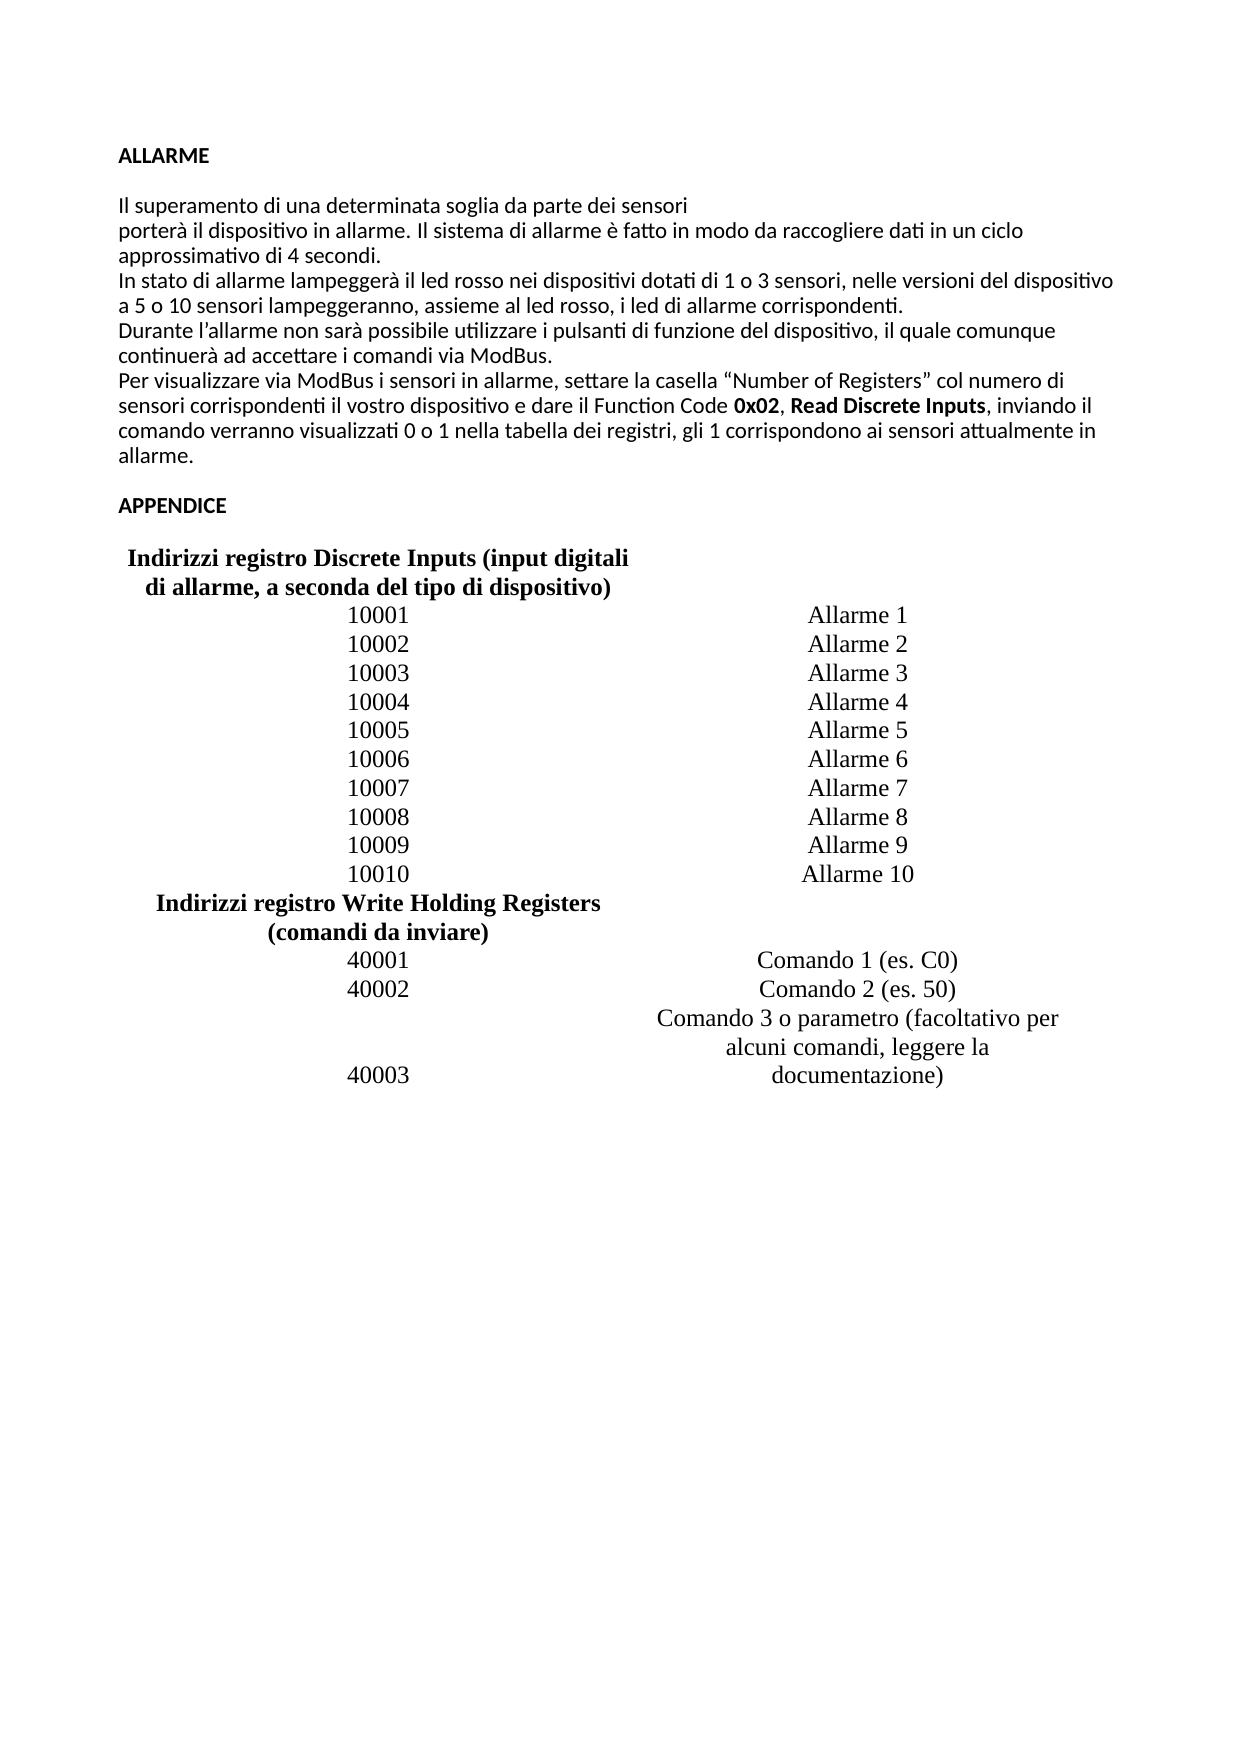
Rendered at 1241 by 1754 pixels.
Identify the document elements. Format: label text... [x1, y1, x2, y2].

table_cell Allarme 8 [641, 802, 1074, 831]
text ALLARME [118, 143, 1122, 168]
table_cell Allarme 7 [641, 773, 1074, 802]
table_cell 10004 [116, 687, 641, 716]
table_cell Allarme 5 [641, 716, 1074, 744]
table_cell [641, 888, 1074, 946]
table_cell Allarme 10 [641, 859, 1074, 888]
table_cell Indirizzi registro Write Holding Registers (comandi da inviare) [116, 888, 641, 946]
table_cell Allarme 1 [641, 601, 1074, 629]
table_cell 40003 [116, 1003, 641, 1089]
table_cell 40001 [116, 946, 641, 974]
table_cell 10002 [116, 629, 641, 658]
text Per visualizzare via ModBus i sensori in allarme, settare la casella “Number of Registers” col numero di sensori corrispondenti il vostro dispositivo e dare il Function Code 0x02, Read Discrete Inputs, inviando il comando verranno visualizzati 0 o 1 nella tabella dei registri, gli 1 corrispondono ai sensori attualmente in allarme. [118, 368, 1122, 468]
table_cell 10005 [116, 716, 641, 744]
text In stato di allarme lampeggerà il led rosso nei dispositivi dotati di 1 o 3 sensori, nelle versioni del dispositivo a 5 o 10 sensori lampeggeranno, assieme al led rosso, i led di allarme corrispondenti. [118, 268, 1122, 318]
table_cell Comando 1 (es. C0) [641, 946, 1074, 974]
table_cell 10001 [116, 601, 641, 629]
table_cell 10003 [116, 658, 641, 687]
table_header Indirizzi registro Discrete Inputs (input digitali di allarme, a seconda del tipo di dispositivo) [116, 543, 641, 601]
table_cell 10010 [116, 859, 641, 888]
table_cell 10006 [116, 744, 641, 773]
table_cell 10009 [116, 831, 641, 859]
table_cell Comando 2 (es. 50) [641, 974, 1074, 1003]
table_cell Allarme 9 [641, 831, 1074, 859]
table_cell Allarme 3 [641, 658, 1074, 687]
table_cell Comando 3 o parametro (facoltativo per alcuni comandi, leggere la documentazione) [641, 1003, 1074, 1089]
table_cell Allarme 6 [641, 744, 1074, 773]
table_cell Allarme 4 [641, 687, 1074, 716]
text APPENDICE [118, 493, 1122, 518]
table_cell 10007 [116, 773, 641, 802]
table_cell Allarme 2 [641, 629, 1074, 658]
text porterà il dispositivo in allarme. Il sistema di allarme è fatto in modo da raccogliere dati in un ciclo approssimativo di 4 secondi. [118, 218, 1122, 268]
table_cell 40002 [116, 974, 641, 1003]
text Durante l’allarme non sarà possibile utilizzare i pulsanti di funzione del dispositivo, il quale comunque continuerà ad accettare i comandi via ModBus. [118, 318, 1122, 368]
table_cell 10008 [116, 802, 641, 831]
table_header [641, 543, 1074, 601]
text Il superamento di una determinata soglia da parte dei sensori [118, 193, 1122, 218]
